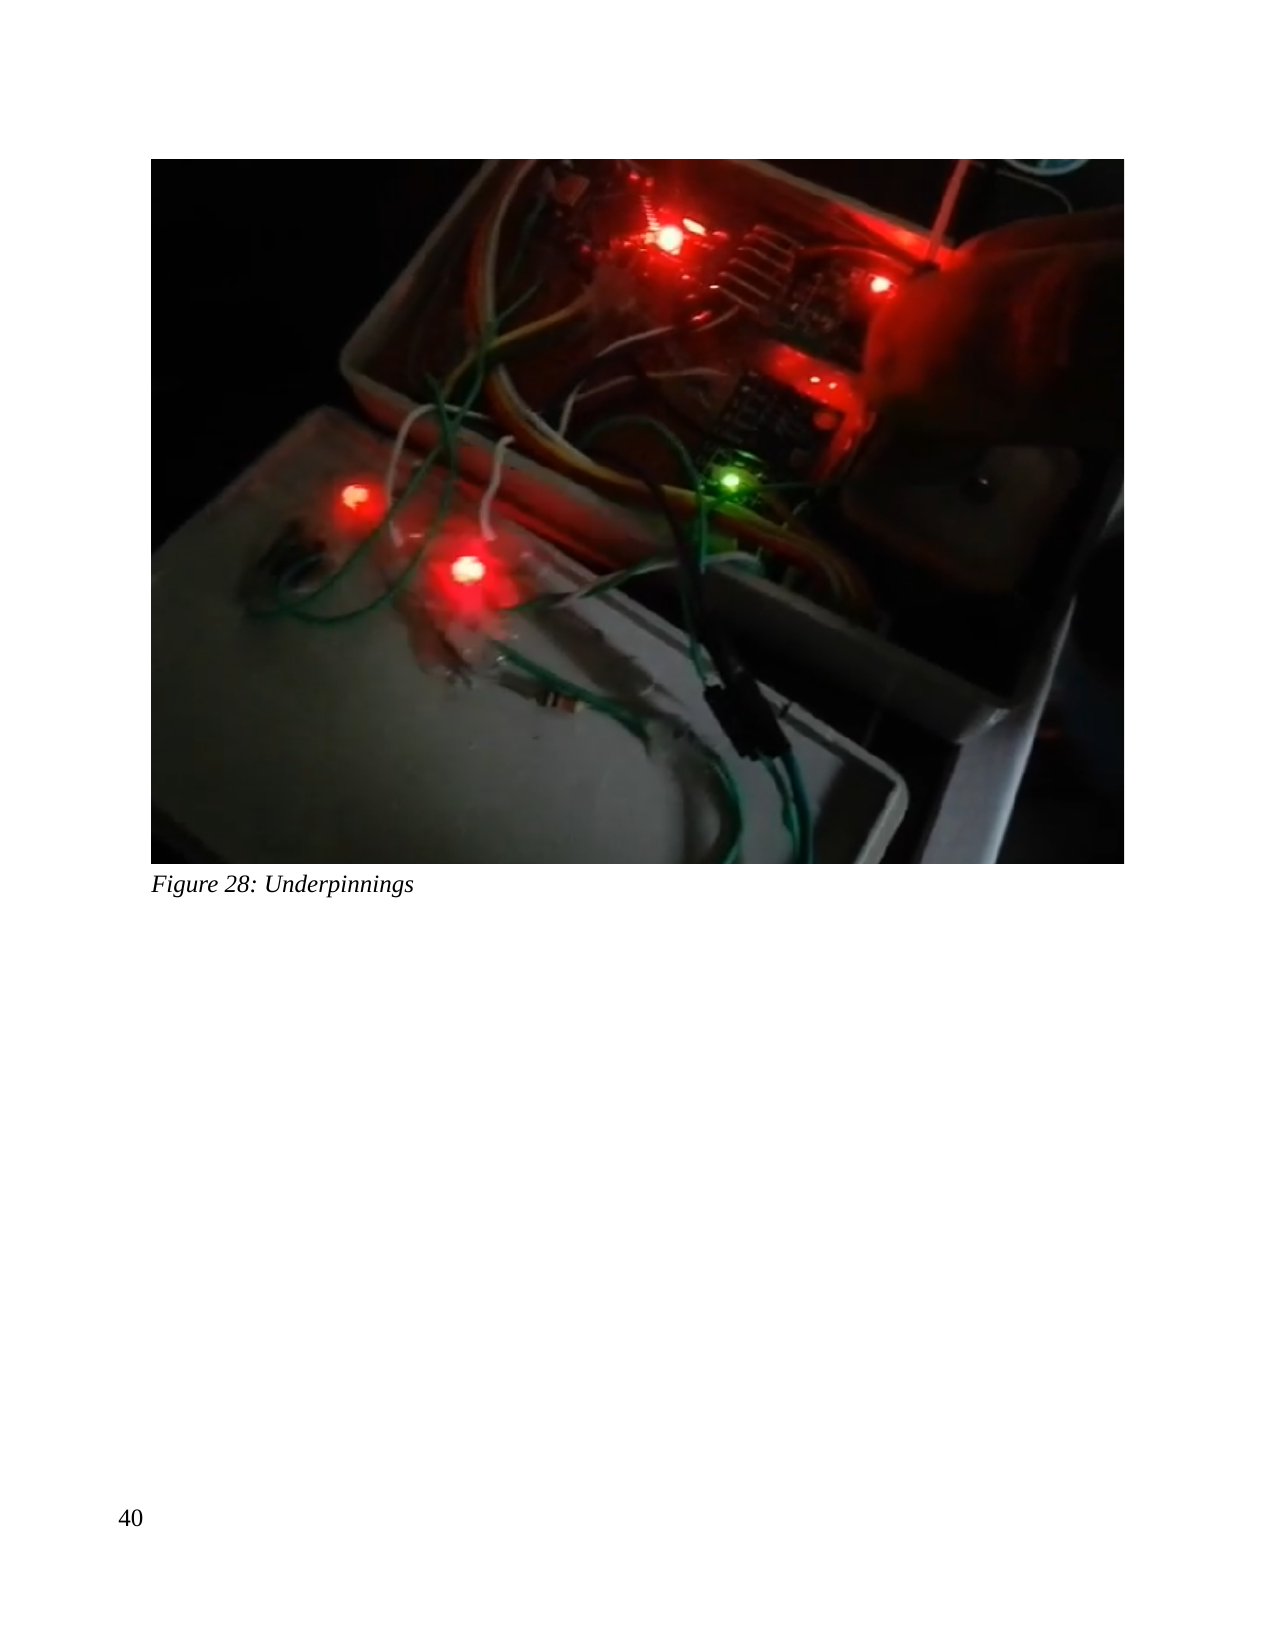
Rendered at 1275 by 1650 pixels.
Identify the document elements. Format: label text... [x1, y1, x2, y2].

text Figure 28: Underpinnings [151, 864, 1124, 898]
picture [151, 159, 1125, 864]
